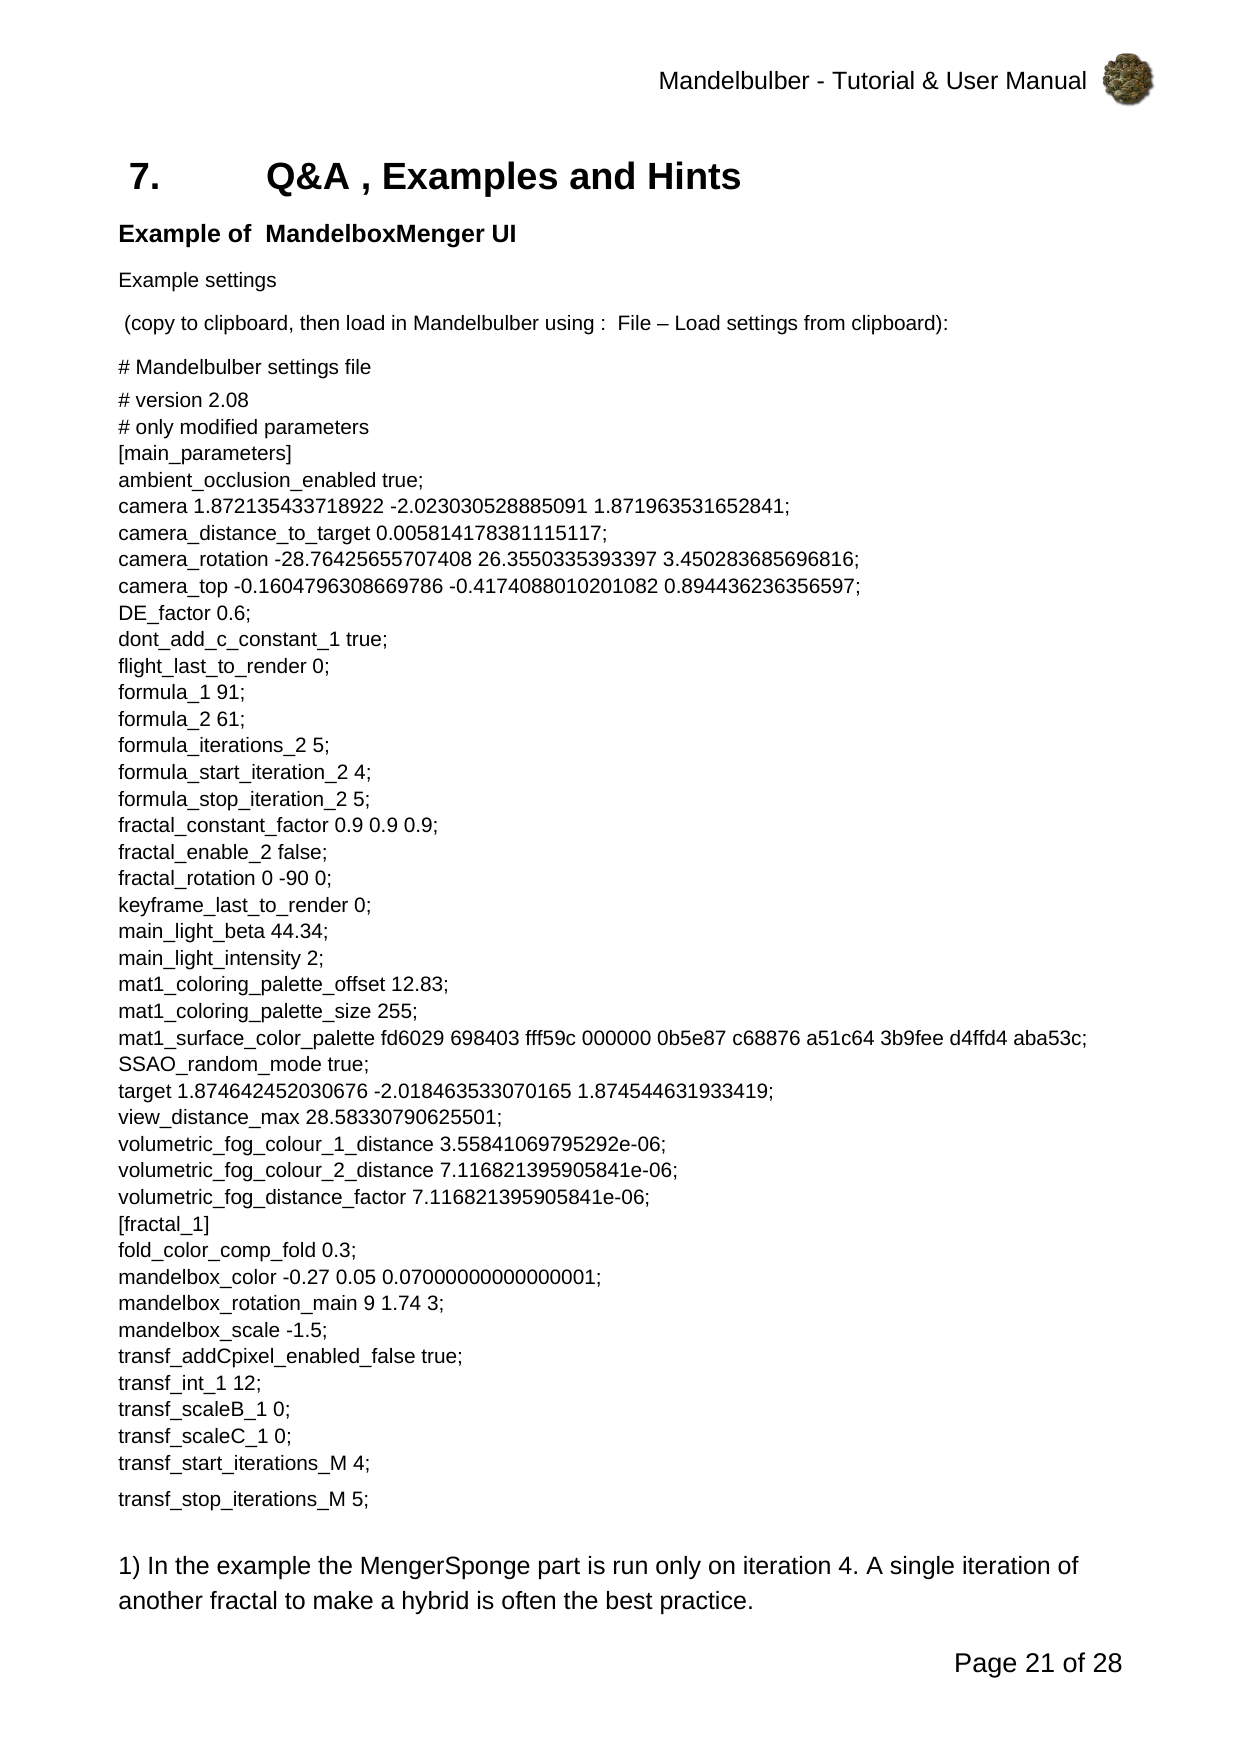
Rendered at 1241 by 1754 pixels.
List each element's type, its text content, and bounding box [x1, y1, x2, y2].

text fold_color_comp_fold 0.3; [262, 1248, 1122, 1260]
text [fractal_1] [121, 1221, 206, 1233]
text # only modified parameters [118, 424, 167, 436]
text dont_add_c_constant_1 true; [118, 637, 1122, 649]
text Example of MandelboxMenger UI [118, 219, 1122, 248]
text formula_stop_iteration_2 5; [118, 796, 227, 808]
text main_light_beta 44.34; [194, 929, 1122, 941]
subtitle Q&A , Examples and Hints [118, 154, 1122, 198]
text camera 1.872135433718922 -2.023030528885091 1.871963531652841; [118, 504, 1122, 516]
text camera_rotation -28.76425655707408 26.3550335393397 3.450283685696816; [118, 557, 1122, 569]
text # only modified parameters [168, 424, 265, 436]
text formula_iterations_2 5; [118, 743, 1122, 755]
text fractal_enable_2 false; [118, 849, 1122, 861]
text [main_parameters] [121, 451, 181, 463]
text target 1.874642452030676 -2.018463533070165 1.874544631933419; [152, 1088, 1122, 1101]
text transf_start_iterations_M 4; [118, 1460, 1122, 1472]
text transf_scaleB_1 0; [118, 1407, 1122, 1419]
text fractal_rotation 0 -90 0; [118, 876, 1122, 888]
text formula_1 91; [118, 690, 1122, 702]
text mandelbox_rotation_main 9 1.74 3; [118, 1301, 1122, 1313]
text main_light_beta 44.34; [118, 929, 192, 941]
text flight_last_to_render 0; [143, 663, 1122, 676]
text transf_addCpixel_enabled_false true; [118, 1354, 232, 1366]
text camera_distance_to_target 0.005814178381115117; [351, 531, 1122, 543]
text (copy to clipboard, then load in Mandelbulber using : File – Load settings from clipboard): [118, 311, 1122, 335]
text volumetric_fog_distance_factor 7.116821395905841e-06; [118, 1195, 249, 1207]
text transf_addCpixel_enabled_false true; [234, 1354, 1122, 1366]
text [main_parameters] [183, 451, 289, 463]
text volumetric_fog_colour_1_distance 3.55841069795292e-06; [251, 1142, 1122, 1154]
text transf_scaleC_1 0; [118, 1434, 1122, 1446]
picture [1099, 51, 1156, 108]
text # only modified parameters [267, 424, 1122, 436]
text # version 2.08 [118, 398, 1122, 410]
text mat1_surface_color_palette fd6029 698403 fff59c 000000 0b5e87 c68876 a51c64 3b9fee d4ffd4 aba53c; [118, 1035, 313, 1047]
text ambient_occlusion_enabled true; [118, 478, 1122, 489]
text mat1_coloring_palette_offset 12.83; [263, 982, 1122, 994]
text formula_start_iteration_2 4; [118, 770, 1122, 782]
text fold_color_comp_fold 0.3; [118, 1248, 260, 1260]
text mandelbox_scale -1.5; [118, 1328, 1122, 1339]
text SSAO_random_mode true; [118, 1062, 1122, 1074]
text [fractal_1] [207, 1221, 1122, 1233]
text transf_int_1 12; [118, 1381, 1122, 1393]
text mat1_surface_color_palette fd6029 698403 fff59c 000000 0b5e87 c68876 a51c64 3b9fee d4ffd4 aba53c; [315, 1035, 1122, 1047]
text volumetric_fog_colour_2_distance 7.116821395905841e-06; [251, 1168, 1122, 1180]
text # Mandelbulber settings file [118, 354, 1122, 378]
text view_distance_max 28.58330790625501; [118, 1115, 1122, 1127]
text mat1_coloring_palette_size 255; [118, 1009, 245, 1021]
text main_light_intensity 2; [194, 956, 294, 968]
text camera_distance_to_target 0.005814178381115117; [118, 531, 349, 543]
text volumetric_fog_colour_1_distance 3.55841069795292e-06; [118, 1142, 249, 1154]
text formula_2 61; [118, 717, 1122, 729]
text formula_stop_iteration_2 5; [229, 796, 1122, 808]
text fractal_constant_factor 0.9 0.9 0.9; [118, 823, 1122, 835]
text main_light_intensity 2; [295, 956, 1122, 968]
text mat1_coloring_palette_offset 12.83; [118, 982, 245, 994]
text Example settings [118, 268, 1122, 292]
text mandelbox_color -0.27 0.05 0.07000000000000001; [118, 1274, 1122, 1286]
text main_light_intensity 2; [118, 956, 192, 968]
text camera_top -0.1604796308669786 -0.4174088010201082 0.894436236356597; [219, 584, 1122, 596]
text volumetric_fog_colour_2_distance 7.116821395905841e-06; [118, 1168, 249, 1180]
text volumetric_fog_distance_factor 7.116821395905841e-06; [251, 1195, 1122, 1207]
text mat1_coloring_palette_size 255; [263, 1009, 1122, 1021]
text DE_factor 0.6; [118, 610, 1122, 622]
text transf_stop_iterations_M 5; 1) In the example the MengerSponge part is run only on iteration 4. A single iteration of another fractal to make a hybrid is often the best practice. [118, 1487, 1122, 1614]
text [main_parameters] [290, 451, 1122, 463]
text keyframe_last_to_render 0; [145, 903, 1122, 914]
